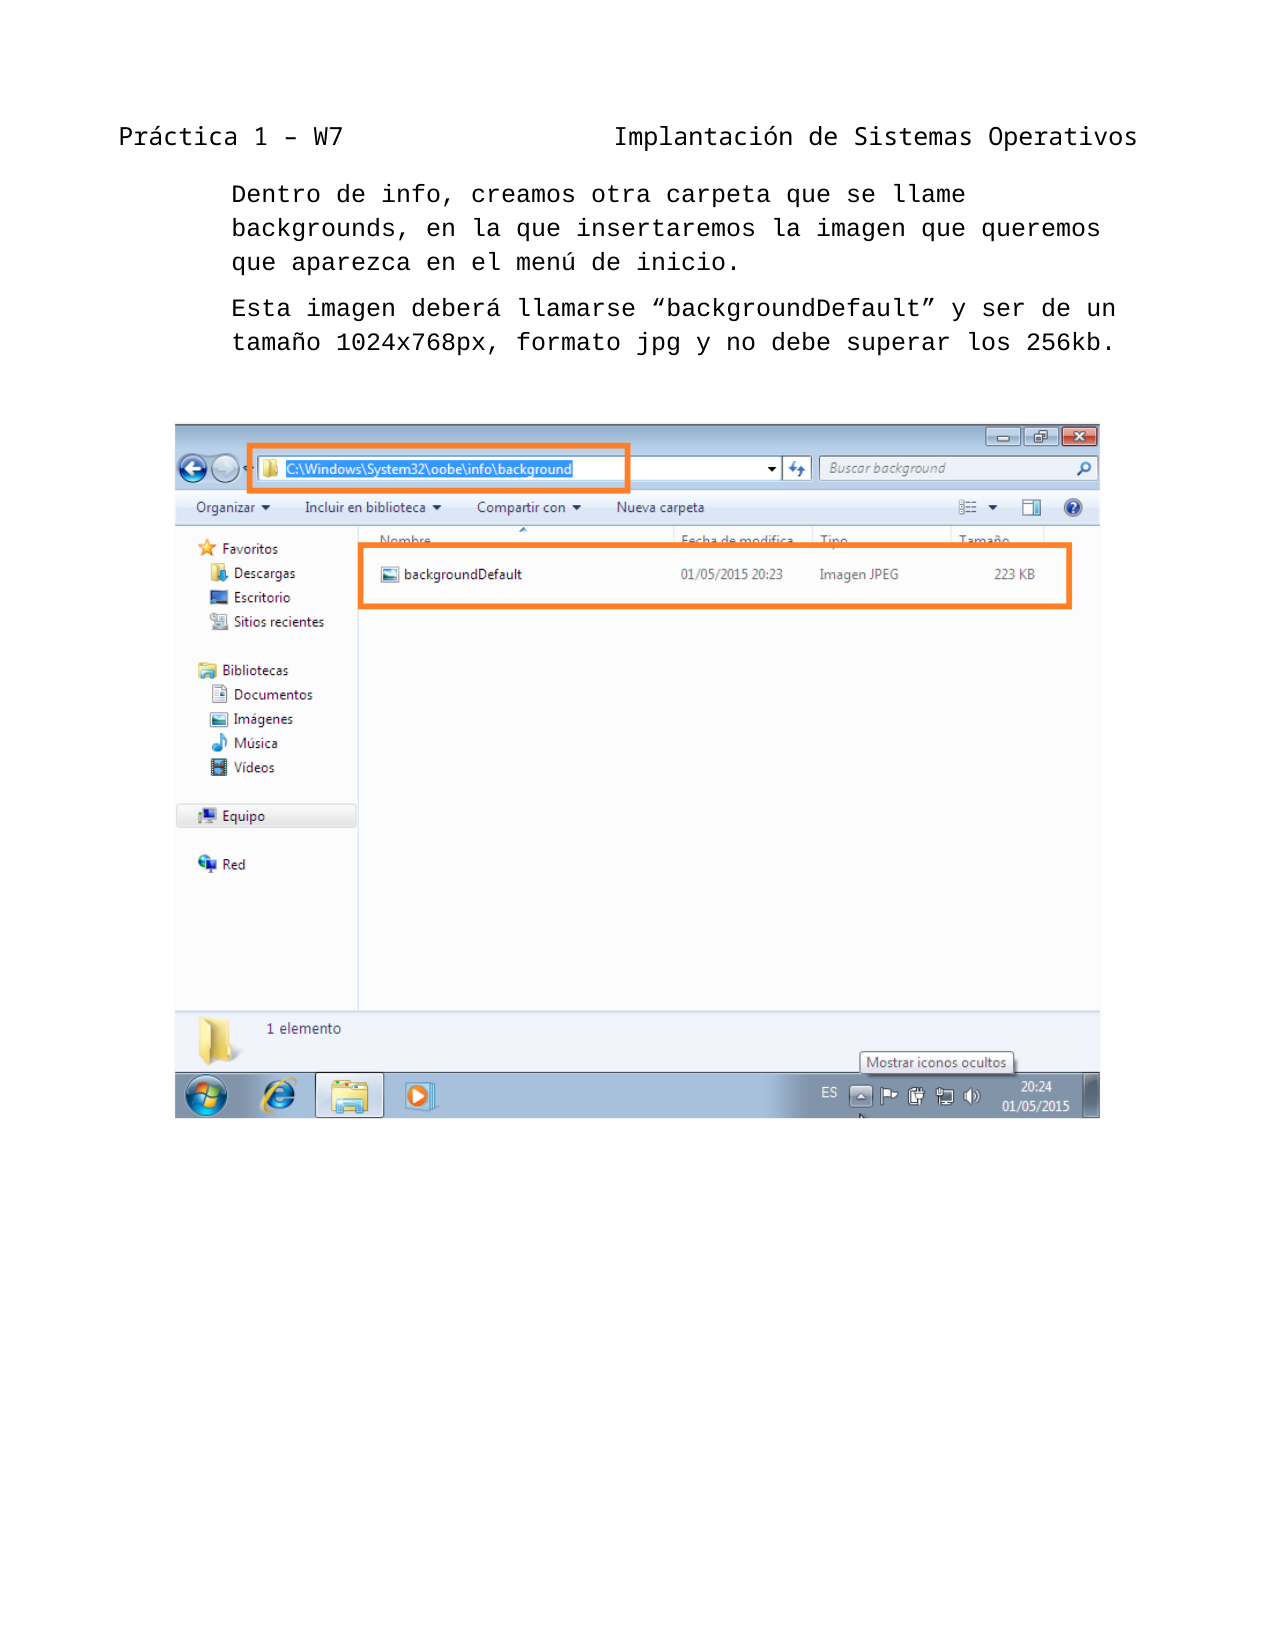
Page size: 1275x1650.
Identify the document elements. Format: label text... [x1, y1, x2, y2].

picture [174, 422, 1101, 1124]
text Esta imagen deberá llamarse “backgroundDefault” y ser de un tamaño 1024x768px, formato jpg y no debe superar los 256kb. [231, 296, 1157, 358]
text Dentro de info, creamos otra carpeta que se llame backgrounds, en la que insertaremos la imagen que queremos que aparezca en el menú de inicio. [231, 182, 1157, 278]
